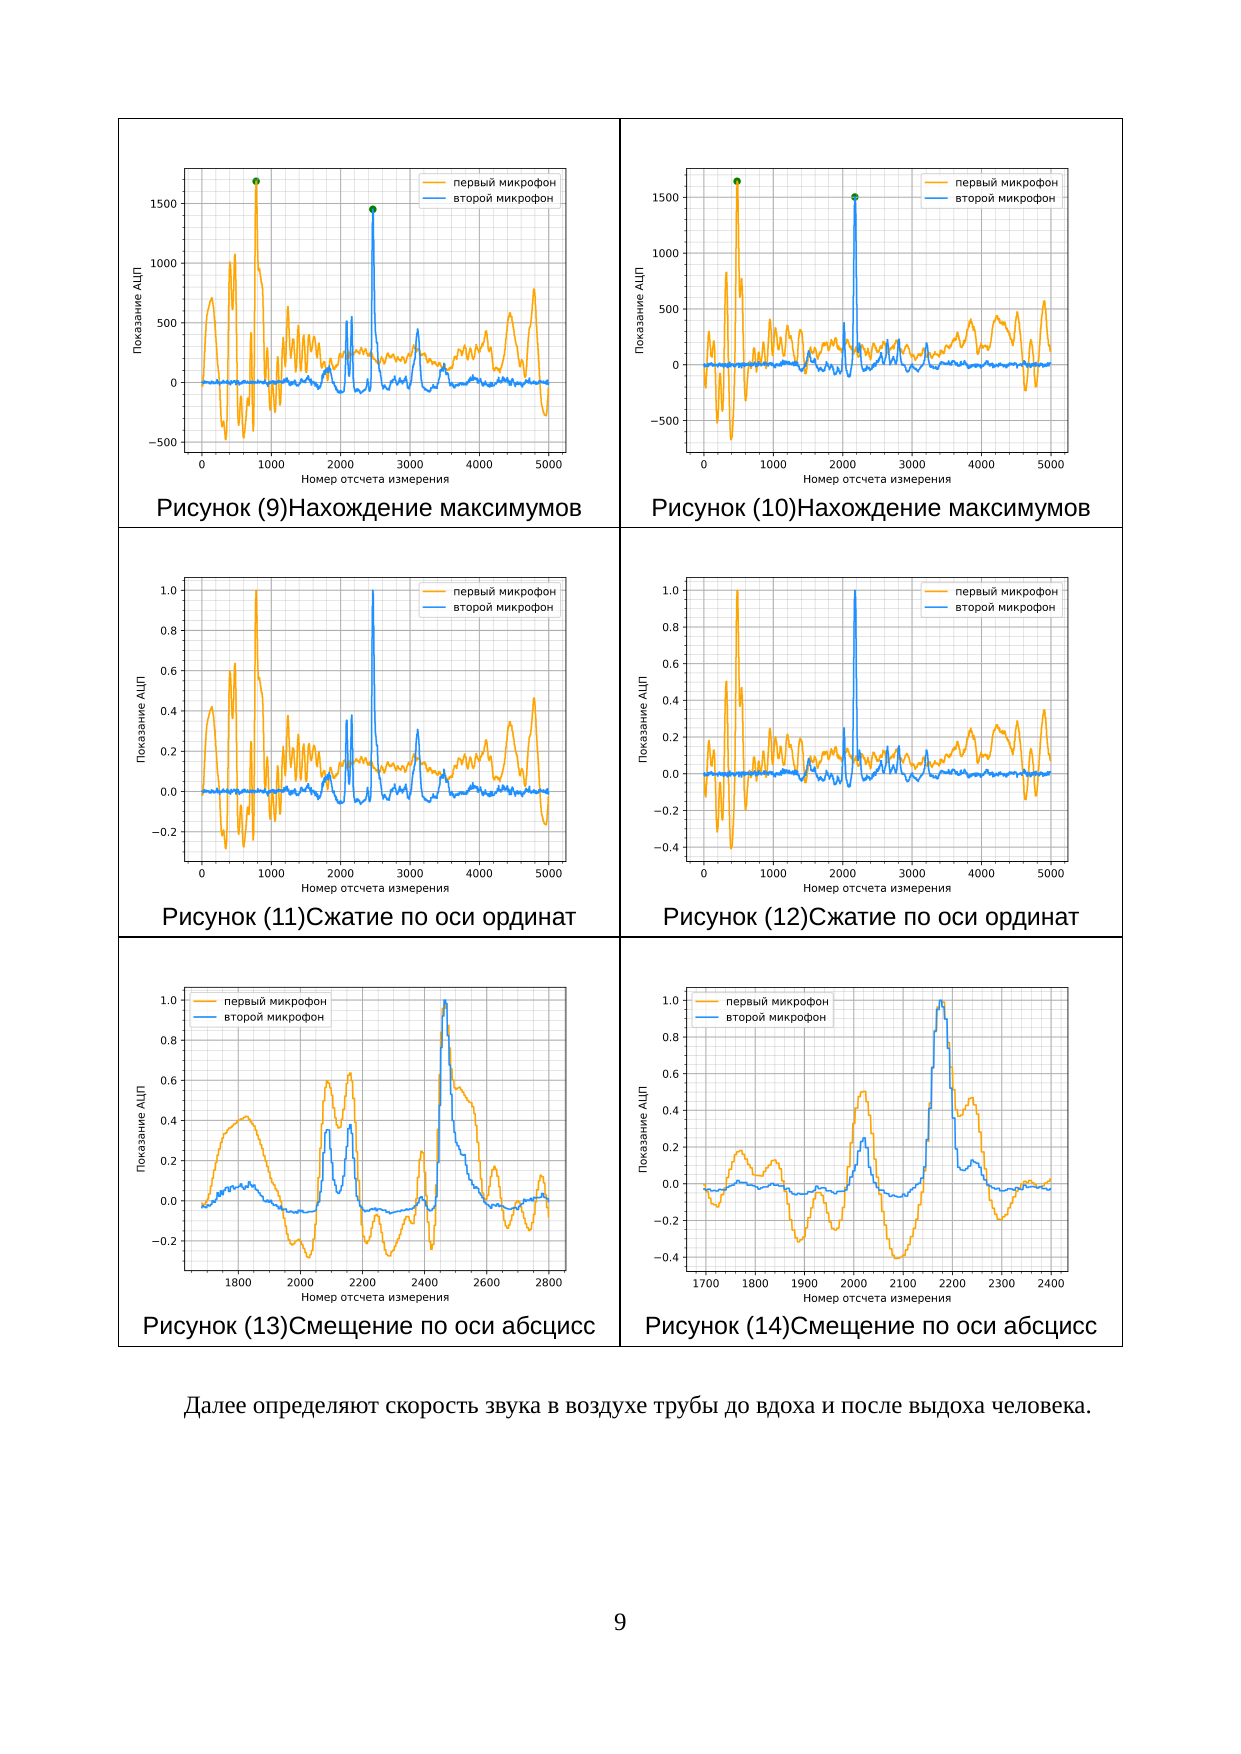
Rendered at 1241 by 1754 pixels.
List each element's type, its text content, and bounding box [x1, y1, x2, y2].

picture [625, 125, 1117, 493]
picture [123, 943, 615, 1311]
table_cell Рисунок (11)Сжатие по оси ординат [119, 528, 619, 936]
table_cell Рисунок (12)Сжатие по оси ординат [621, 528, 1122, 936]
picture [625, 943, 1117, 1312]
table_cell Рисунок (14)Смещение по оси абсцисс [621, 938, 1122, 1346]
table_cell Рисунок (9)Нахождение максимумов [119, 119, 619, 527]
picture [625, 534, 1117, 902]
table_cell Рисунок (13)Смещение по оси абсцисс [119, 938, 619, 1346]
text Далее определяют скорость звука в воздухе трубы до вдоха и после выдоха человека. [118, 1390, 1122, 1418]
picture [123, 534, 615, 902]
picture [123, 125, 615, 493]
table_cell Рисунок (10)Нахождение максимумов [621, 119, 1122, 527]
